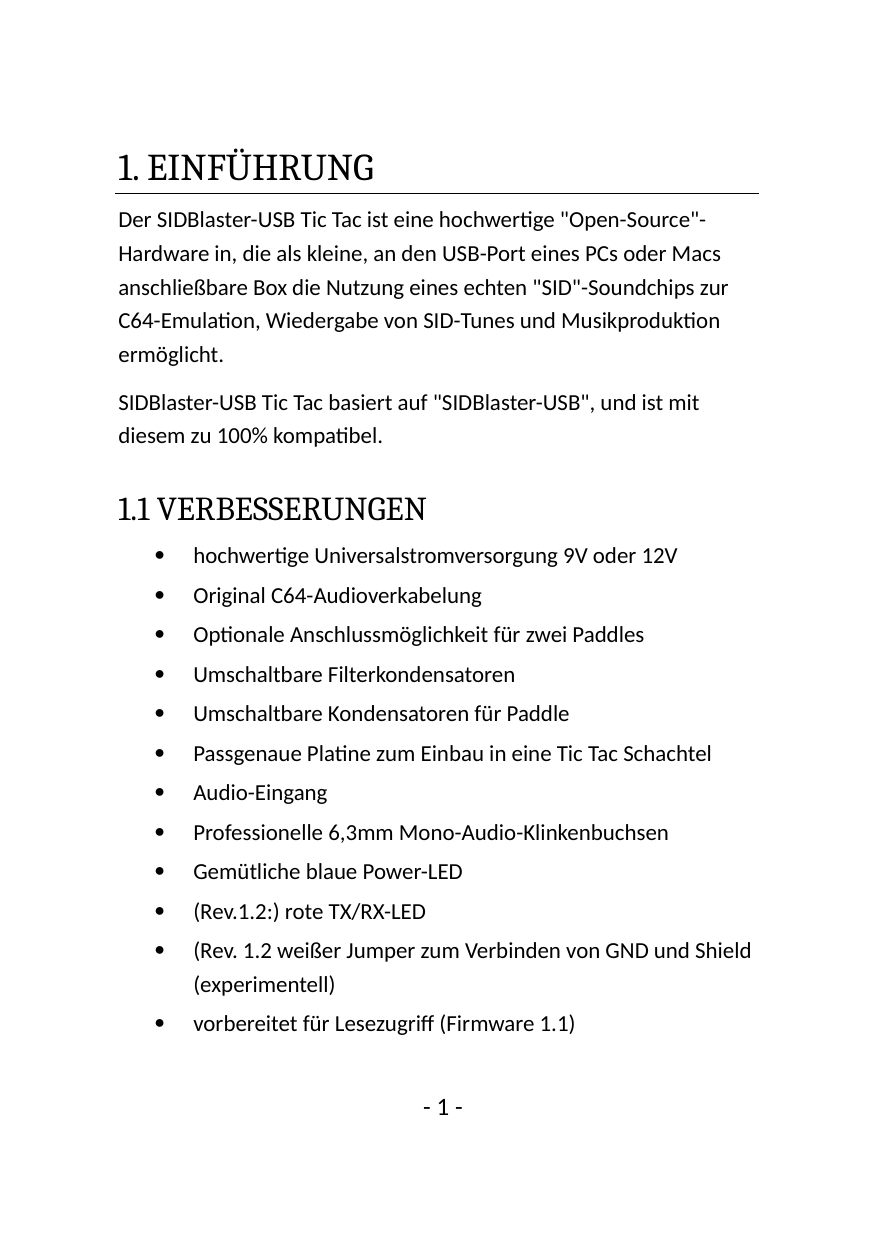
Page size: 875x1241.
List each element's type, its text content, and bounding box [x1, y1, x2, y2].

list (Rev. 1.2 weißer Jumper zum Verbinden von GND und Shield (experimentell) [156, 936, 756, 998]
text SIDBlaster-USB Tic Tac basiert auf "SIDBlaster-USB", und ist mit diesem zu 100% kompatibel. [118, 388, 756, 449]
list vorbereitet für Lesezugriff (Firmware 1.1) [156, 1009, 756, 1037]
subtitle Verbesserungen [118, 490, 756, 529]
list Professionelle 6,3mm Mono-Audio-Klinkenbuchsen [156, 818, 756, 846]
text Der SIDBlaster-USB Tic Tac ist eine hochwertige "Open-Source"-Hardware in, die als kleine, an den USB-Port eines PCs oder Macs anschließbare Box die Nutzung eines echten "SID"-Soundchips zur C64-Emulation, Wiedergabe von SID-Tunes und Musikproduktion ermöglicht. [118, 206, 756, 368]
list Original C64-Audioverkabelung [156, 581, 756, 609]
list hochwertige Universalstromversorgung 9V oder 12V [156, 541, 756, 569]
subtitle Einführung [115, 143, 759, 193]
list Passgenaue Platine zum Einbau in eine Tic Tac Schachtel [156, 739, 756, 767]
list Gemütliche blaue Power-LED [156, 857, 756, 885]
list Audio-Eingang [156, 778, 756, 806]
list Umschaltbare Filterkondensatoren [156, 660, 756, 688]
list (Rev.1.2:) rote TX/RX-LED [156, 897, 756, 925]
list Umschaltbare Kondensatoren für Paddle [156, 699, 756, 727]
list Optionale Anschlussmöglichkeit für zwei Paddles [156, 620, 756, 648]
